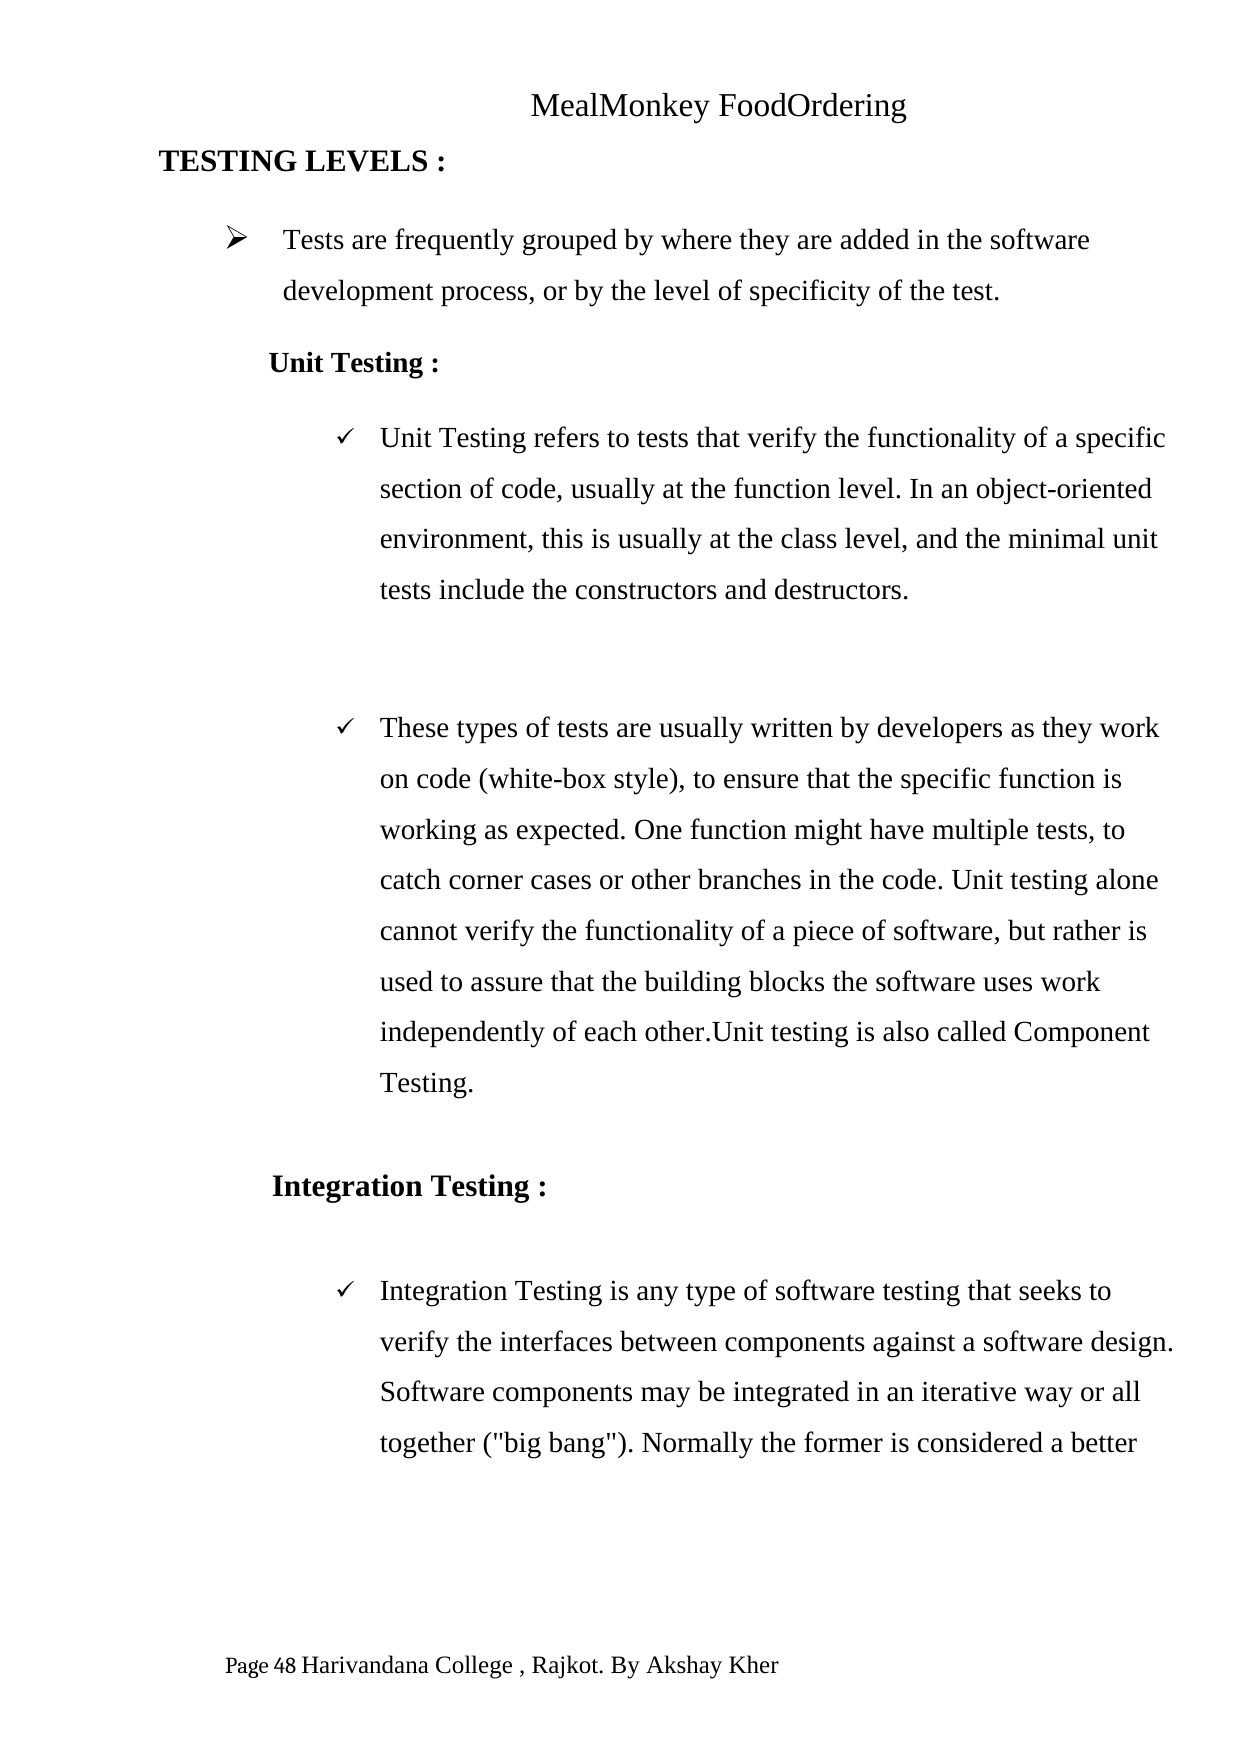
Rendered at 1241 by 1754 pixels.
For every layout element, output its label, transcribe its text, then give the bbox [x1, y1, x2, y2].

list Integration Testing is any type of software testing that seeks to verify the interfaces between components against a software design. Software components may be integrated in an iterative way or all together ("big bang"). Normally the former is considered a better [335, 1273, 1181, 1458]
text TESTING LEVELS : [150, 142, 1227, 178]
list These types of tests are usually written by developers as they work on code (white-box style), to ensure that the specific function is working as expected. One function might have multiple tests, to catch corner cases or other branches in the code. Unit testing alone cannot verify the functionality of a piece of software, but rather is used to assure that the building blocks the software uses work independently of each other.Unit testing is also called Component Testing. [335, 711, 1181, 1098]
text Unit Testing : [150, 345, 1227, 378]
list Integration Testing : [150, 1167, 1181, 1203]
list Tests are frequently grouped by where they are added in the software development process, or by the level of specificity of the test. [223, 222, 1224, 307]
list Unit Testing refers to tests that verify the functionality of a specific section of code, usually at the function level. In an object-oriented environment, this is usually at the class level, and the minimal unit tests include the constructors and destructors. [335, 420, 1181, 606]
